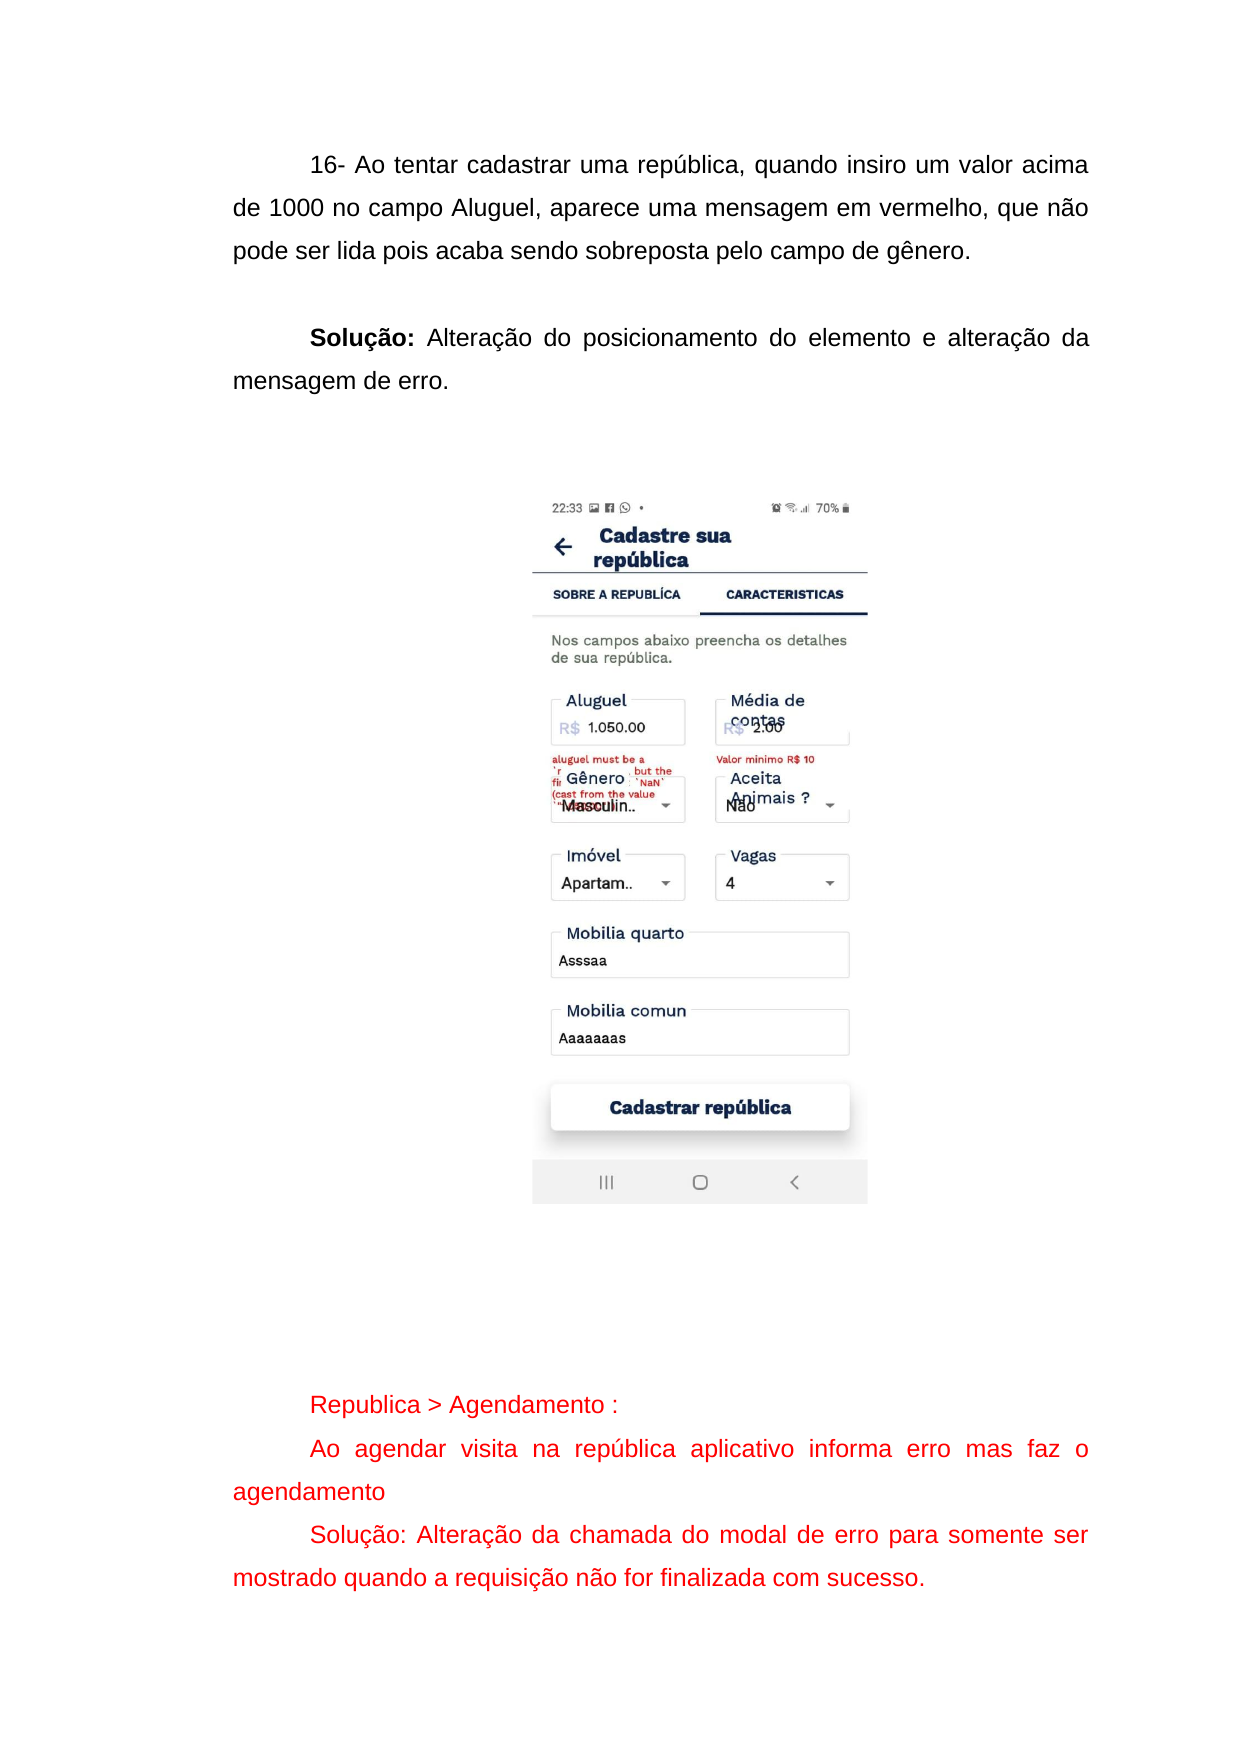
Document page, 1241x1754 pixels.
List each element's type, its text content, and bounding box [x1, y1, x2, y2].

picture [532, 495, 868, 1204]
text Republica > Agendamento : [233, 1391, 1090, 1419]
text Solução: Alteração da chamada do modal de erro para somente ser mostrado quando a requisição não for finalizada com sucesso. [233, 1520, 1090, 1592]
text Ao agendar visita na república aplicativo informa erro mas faz o agendamento [233, 1434, 1090, 1506]
text Solução: Alteração do posicionamento do elemento e alteração da mensagem de erro. [233, 322, 1090, 394]
text 16- Ao tentar cadastrar uma república, quando insiro um valor acima de 1000 no campo Aluguel, aparece uma mensagem em vermelho, que não pode ser lida pois acaba sendo sobreposta pelo campo de gênero. [233, 150, 1090, 265]
